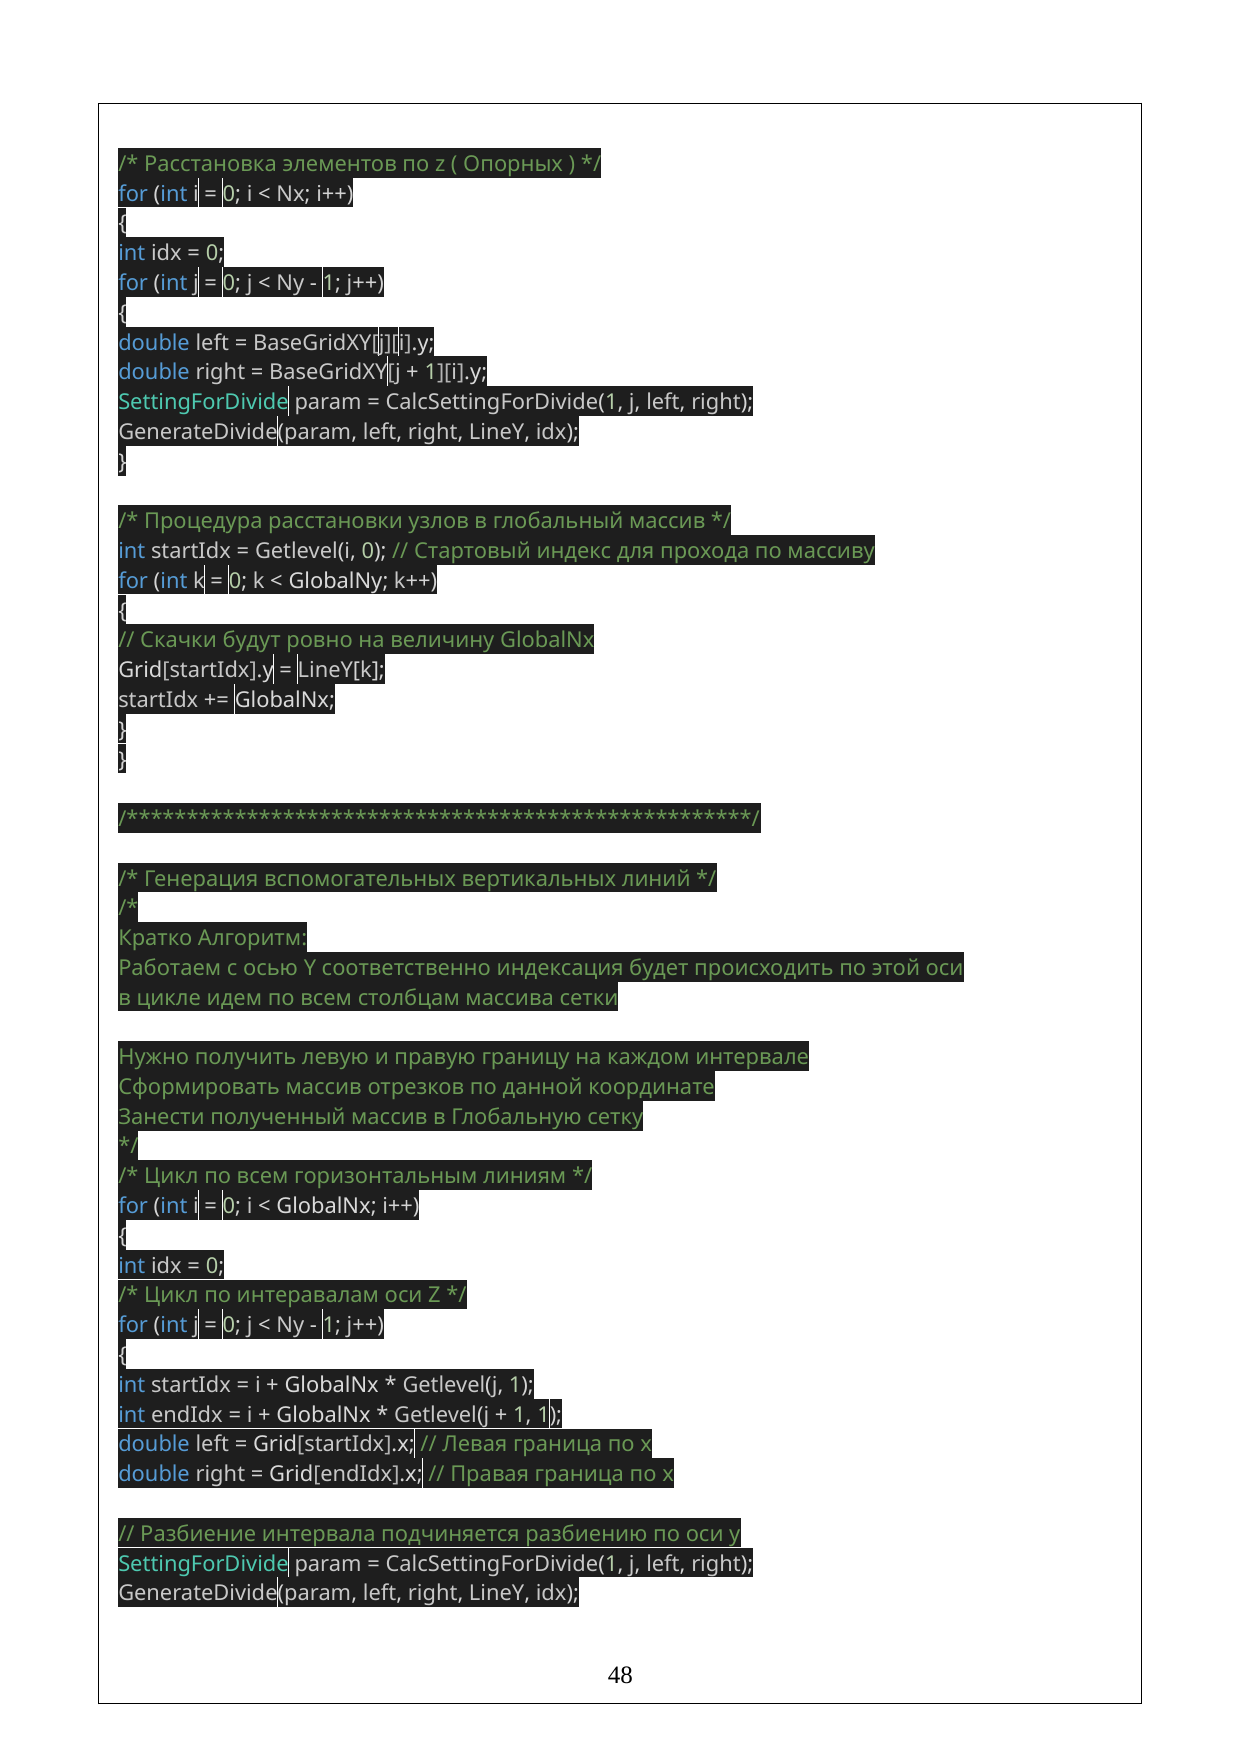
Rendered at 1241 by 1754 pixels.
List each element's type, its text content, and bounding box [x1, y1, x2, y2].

text /* Процедура расстановки узлов в глобальный массив */ [118, 505, 1122, 535]
text double right = BaseGridXY[j + 1][i].y; [118, 356, 1122, 386]
text /****************************************************/ [118, 803, 1122, 833]
text int startIdx = Getlevel(i, 0); // Стартовый индекс для прохода по массиву [118, 535, 1122, 565]
text Нужно получить левую и правую границу на каждом интервале [118, 1041, 1122, 1071]
text } [118, 714, 1122, 743]
text } [118, 446, 1122, 476]
text Занести полученный массив в Глобальную сетку [118, 1101, 1122, 1131]
text Grid[startIdx].y = LineY[k]; [118, 654, 1122, 684]
text /* [118, 892, 1122, 922]
text /* Цикл по всем горизонтальным линиям */ [118, 1160, 1122, 1190]
text double left = BaseGridXY[j][i].y; [118, 327, 1122, 356]
text double right = Grid[endIdx].x; // Правая граница по х [118, 1458, 1122, 1488]
text { [118, 594, 1122, 624]
text GenerateDivide(param, left, right, LineY, idx); [118, 416, 1122, 446]
text SettingForDivide param = CalcSettingForDivide(1, j, left, right); [118, 386, 1122, 416]
text /* Генерация вспомогательных вертикальных линий */ [118, 862, 1122, 892]
text SettingForDivide param = CalcSettingForDivide(1, j, left, right); [118, 1547, 1122, 1577]
text { [118, 1220, 1122, 1250]
text double left = Grid[startIdx].x; // Левая граница по х [118, 1428, 1122, 1458]
text { [118, 1339, 1122, 1369]
text int idx = 0; [118, 237, 1122, 267]
text в цикле идем по всем столбцам массива сетки [118, 982, 1122, 1011]
text Сформировать массив отрезков по данной координате [118, 1071, 1122, 1101]
text for (int k = 0; k < GlobalNy; k++) [118, 565, 1122, 594]
text // Скачки будут ровно на величину GlobalNx [118, 624, 1122, 654]
text /* Цикл по интеравалам оси Z */ [118, 1279, 1122, 1309]
text startIdx += GlobalNx; [118, 684, 1122, 714]
text */ [118, 1131, 1122, 1160]
text for (int i = 0; i < Nx; i++) [118, 178, 1122, 207]
text { [118, 207, 1122, 237]
text for (int j = 0; j < Ny - 1; j++) [118, 1309, 1122, 1339]
text for (int i = 0; i < GlobalNx; i++) [118, 1190, 1122, 1220]
text int endIdx = i + GlobalNx * Getlevel(j + 1, 1); [118, 1399, 1122, 1428]
text int startIdx = i + GlobalNx * Getlevel(j, 1); [118, 1369, 1122, 1399]
text for (int j = 0; j < Ny - 1; j++) [118, 267, 1122, 297]
text Работаем с осью Y соответственно индексация будет происходить по этой оси [118, 952, 1122, 982]
text /* Расстановка элементов по z ( Опорных ) */ [118, 148, 1122, 178]
text } [118, 743, 1122, 773]
text GenerateDivide(param, left, right, LineY, idx); [118, 1577, 1122, 1607]
text int idx = 0; [118, 1250, 1122, 1279]
text Кратко Алгоритм: [118, 922, 1122, 952]
text { [118, 297, 1122, 327]
text // Разбиение интервала подчиняется разбиению по оси y [118, 1518, 1122, 1547]
